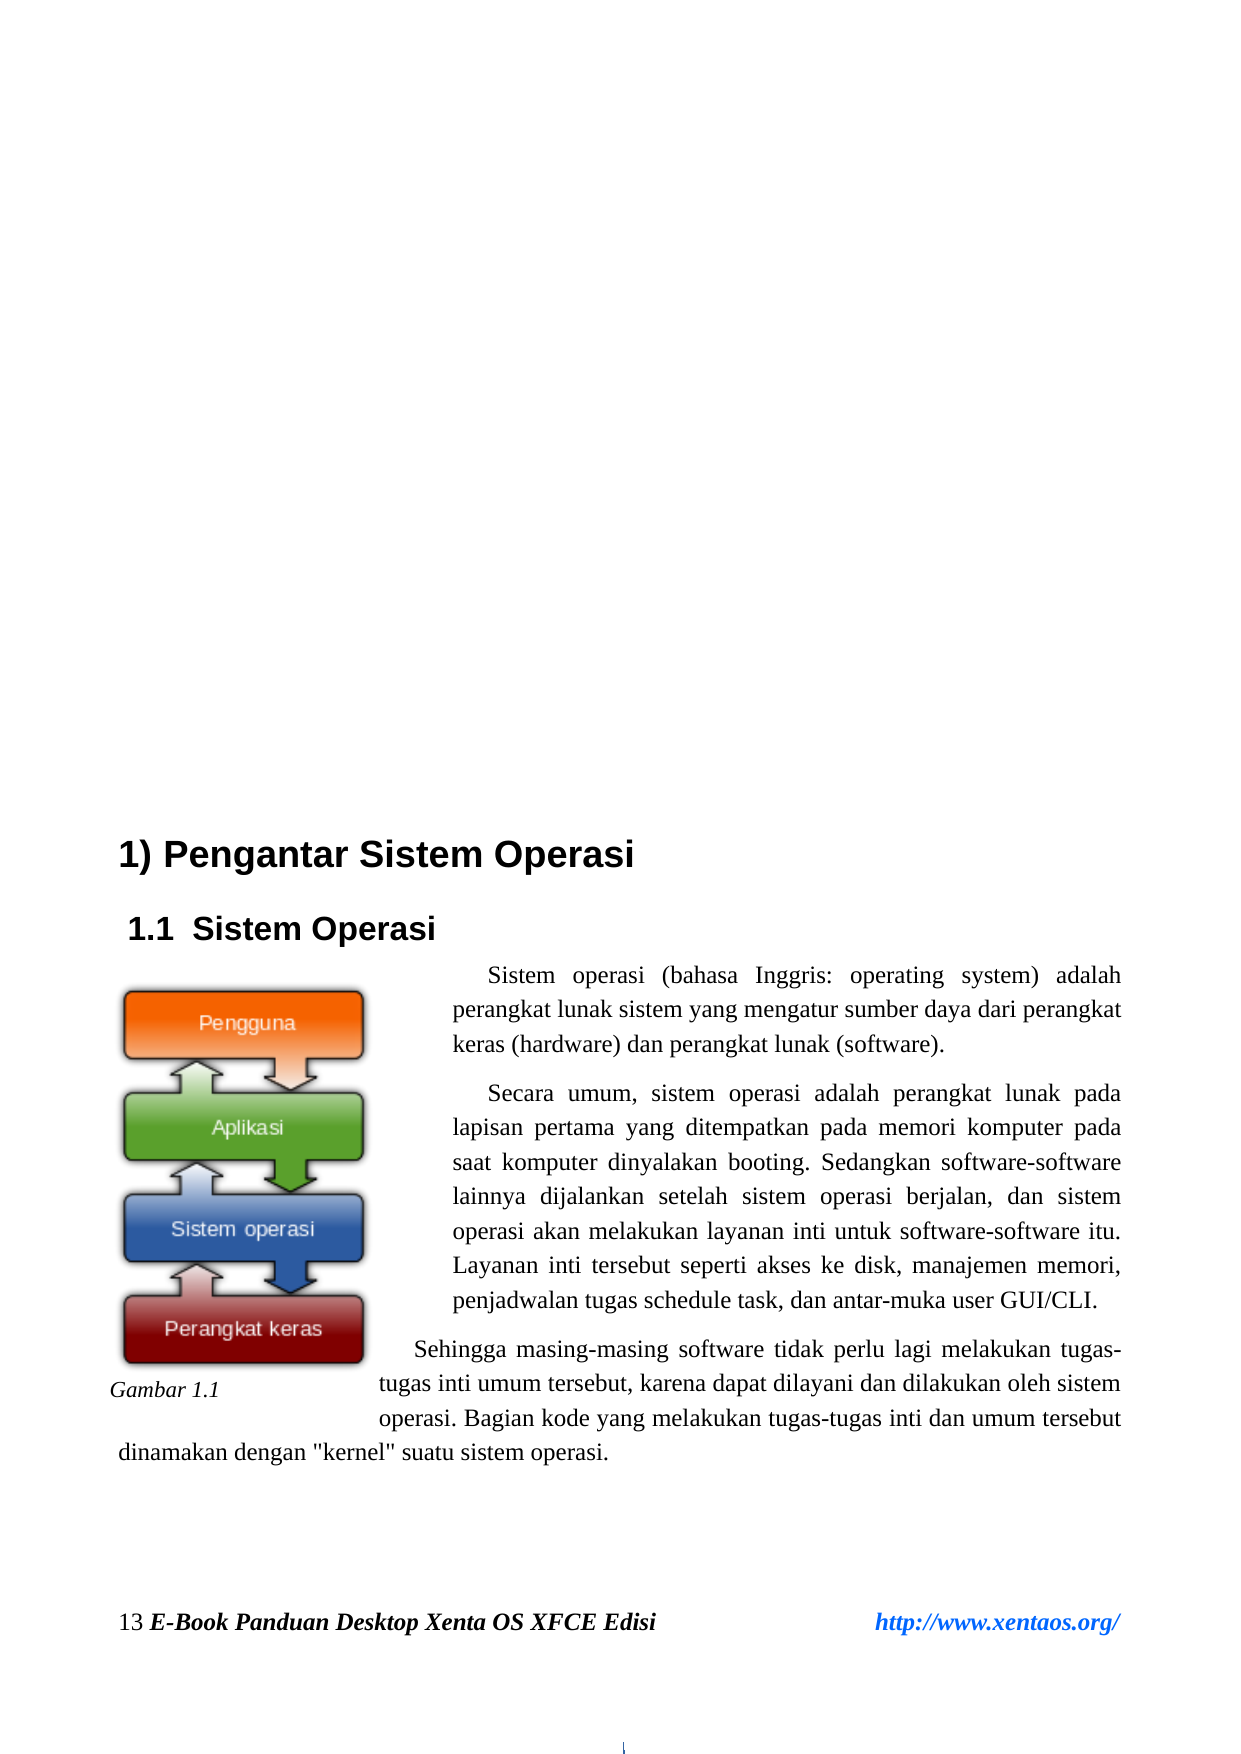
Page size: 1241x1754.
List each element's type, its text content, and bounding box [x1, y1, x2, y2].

picture [109, 978, 379, 1377]
text Gambar 1.1 [109, 1377, 378, 1403]
subtitle Sistem Operasi [118, 909, 1122, 947]
text Secara umum, sistem operasi adalah perangkat lunak pada lapisan pertama yang ditempatkan pada memori komputer pada saat komputer dinyalakan booting. Sedangkan software-software lainnya dijalankan setelah sistem operasi berjalan, dan sistem operasi akan melakukan layanan inti untuk software-software itu. Layanan inti tersebut seperti akses ke disk, manajemen memori, penjadwalan tugas schedule task, dan antar-muka user GUI/CLI. [379, 1078, 1122, 1313]
text Sehingga masing-masing software tidak perlu lagi melakukan tugas-tugas inti umum tersebut, karena dapat dilayani dan dilakukan oleh sistem operasi. Bagian kode yang melakukan tugas-tugas inti dan umum tersebut dinamakan dengan "kernel" suatu sistem operasi. [118, 1334, 1122, 1466]
text Sistem operasi (bahasa Inggris: operating system) adalah perangkat lunak sistem yang mengatur sumber daya dari perangkat keras (hardware) dan perangkat lunak (software). [109, 960, 1122, 1058]
subtitle Pengantar Sistem Operasi [118, 832, 1122, 875]
